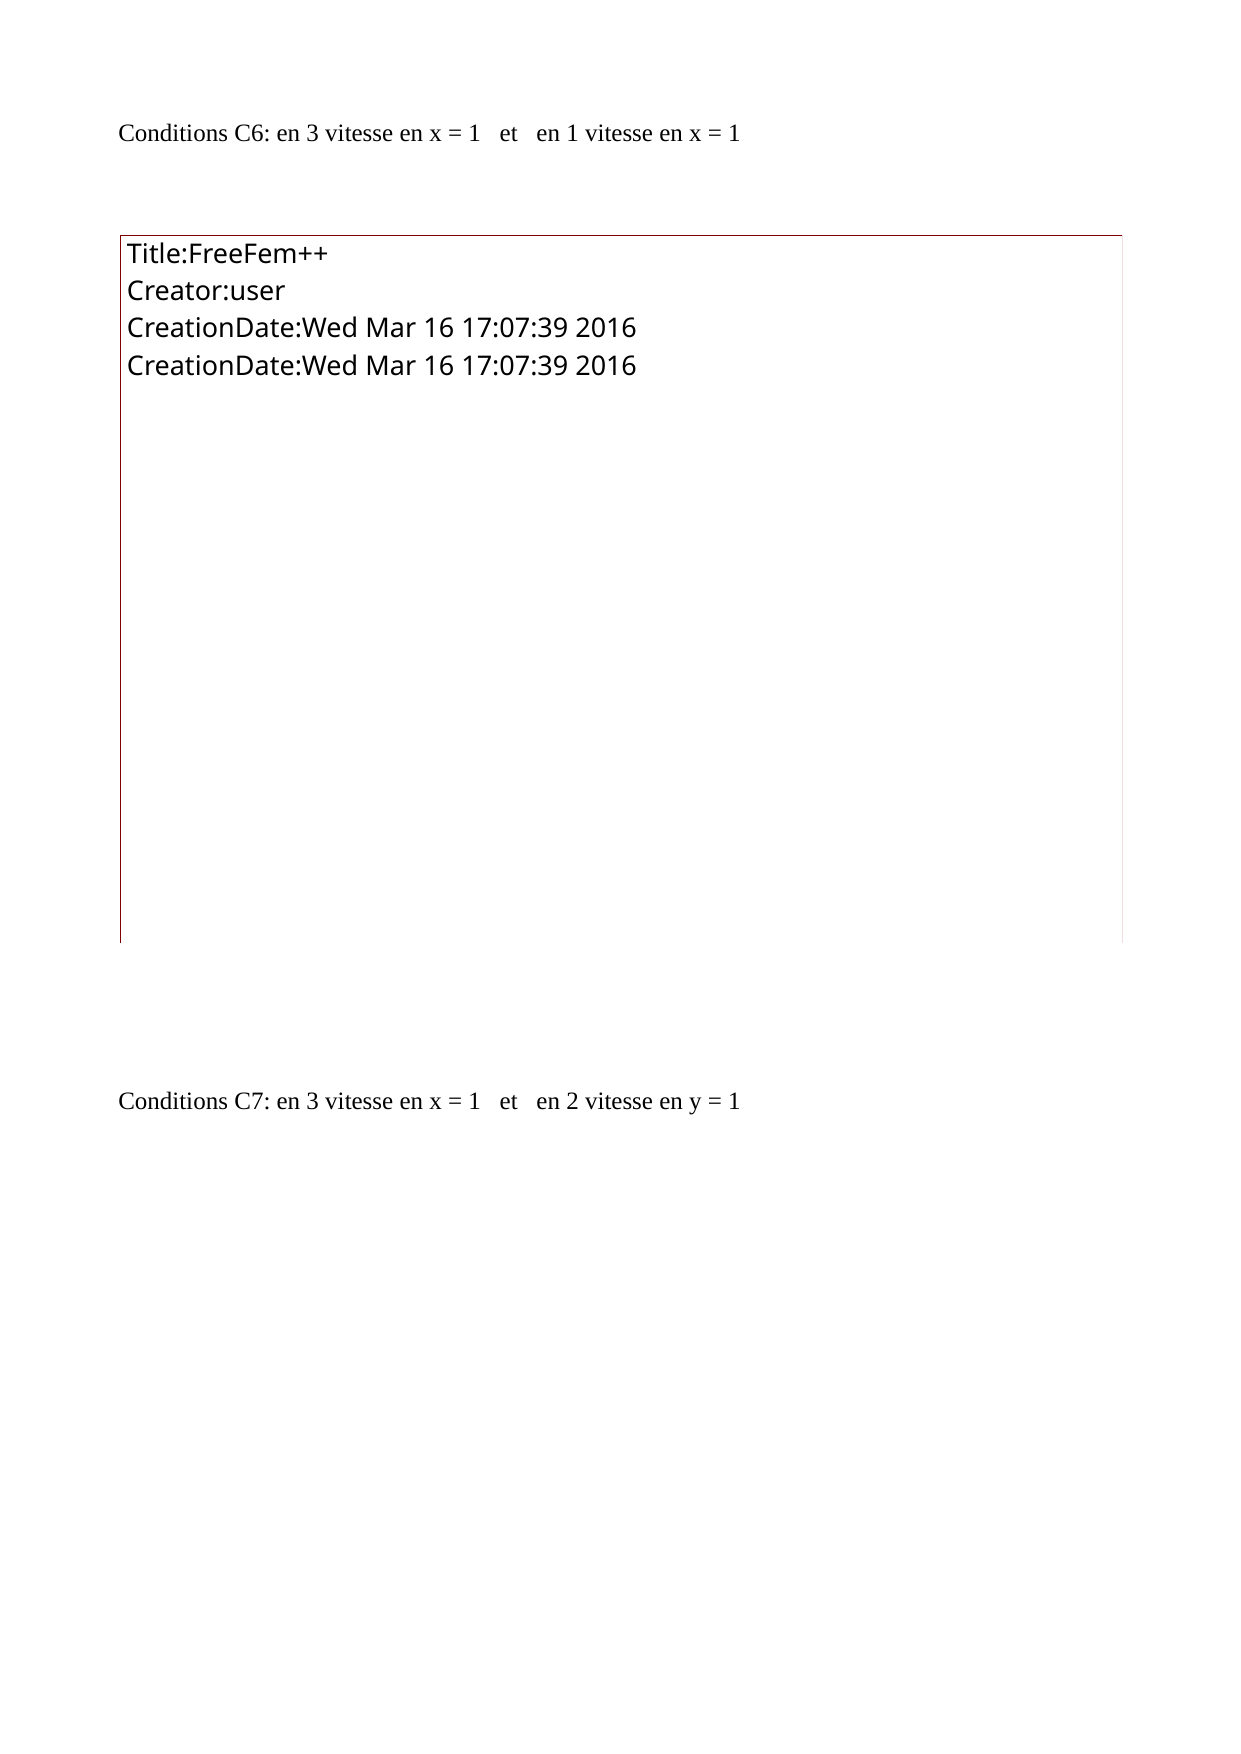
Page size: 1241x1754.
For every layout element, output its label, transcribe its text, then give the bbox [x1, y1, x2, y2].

text Conditions C7: en 3 vitesse en x = 1 et en 2 vitesse en y = 1 [118, 1086, 1122, 1115]
text Conditions C6: en 3 vitesse en x = 1 et en 1 vitesse en x = 1 [118, 118, 1122, 147]
